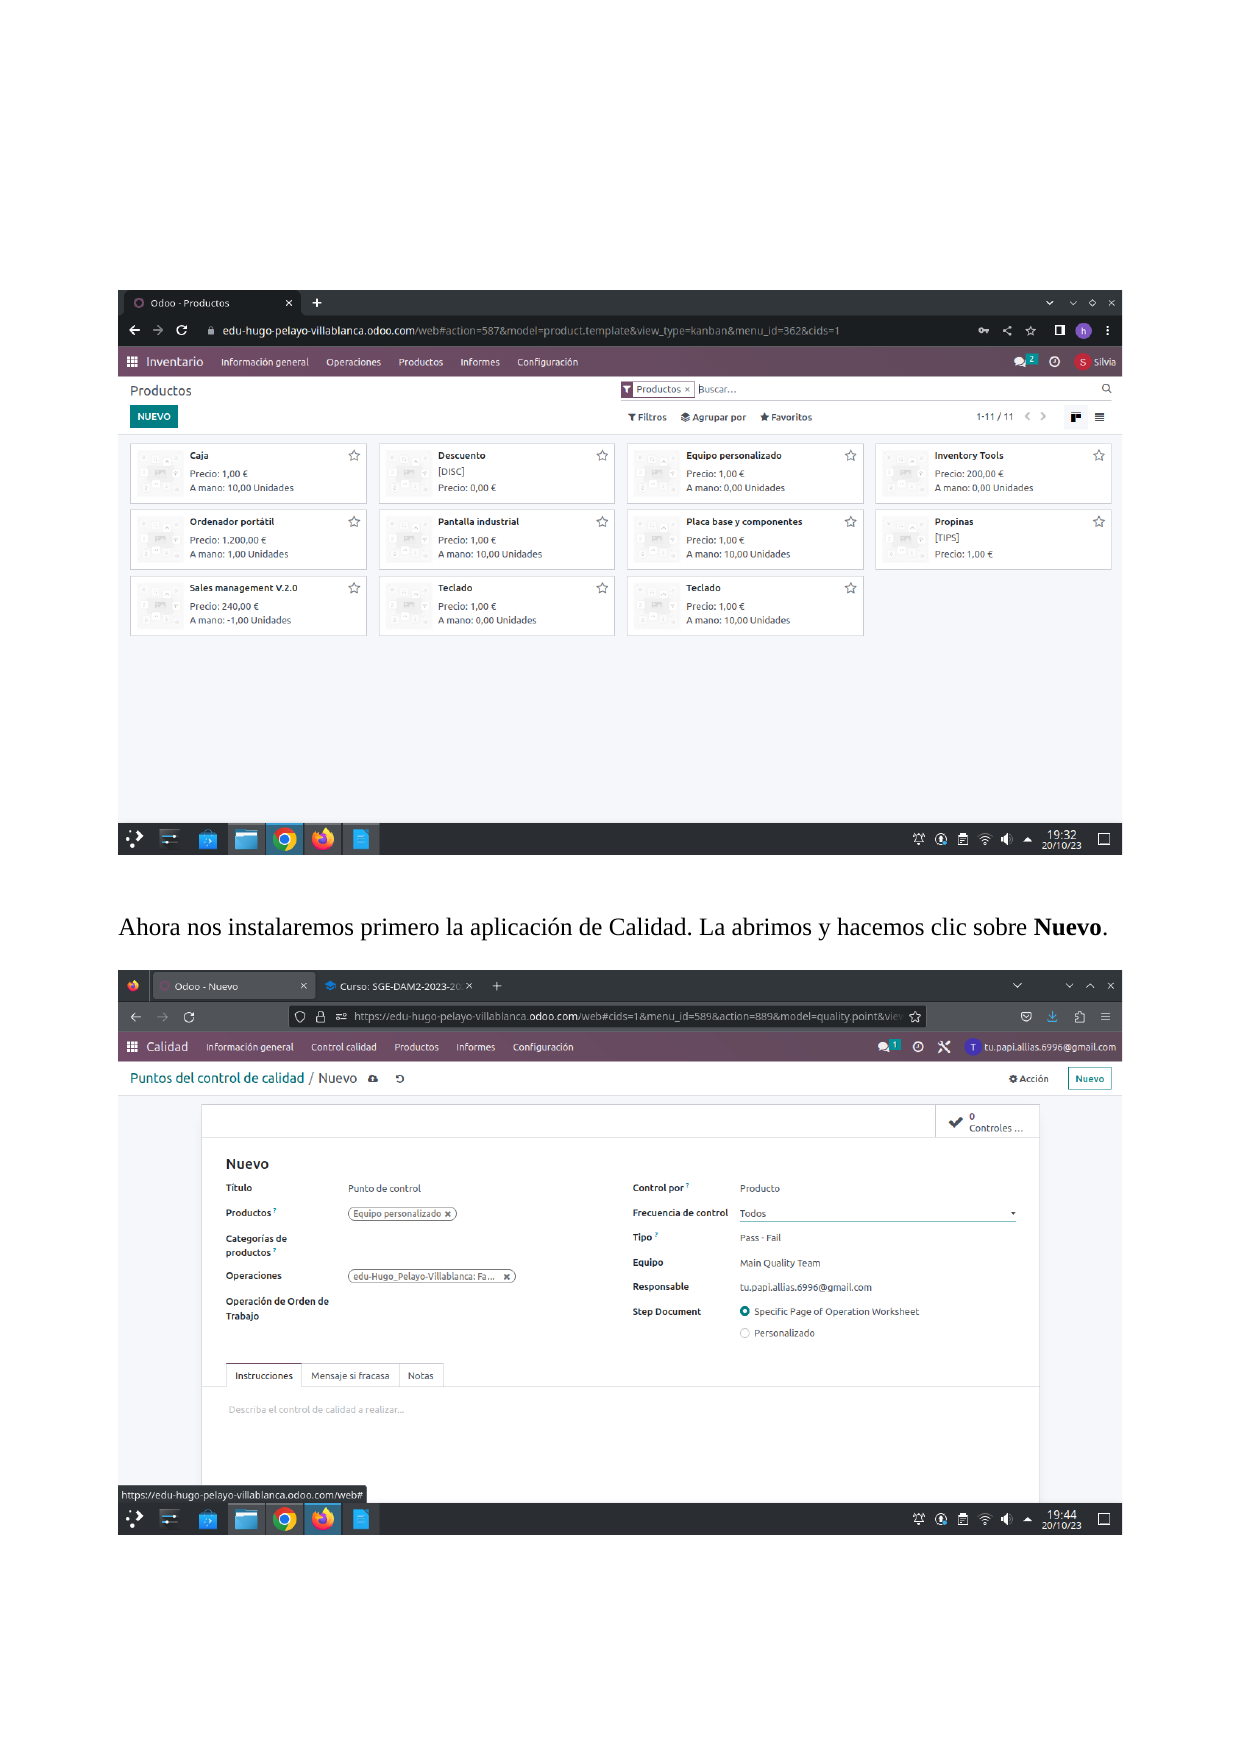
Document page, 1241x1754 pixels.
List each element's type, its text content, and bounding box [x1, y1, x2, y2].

text Ahora nos instalaremos primero la aplicación de Calidad. La abrimos y hacemos clic sobre Nuevo. [118, 912, 1122, 941]
picture [118, 970, 1123, 1535]
picture [118, 290, 1123, 855]
